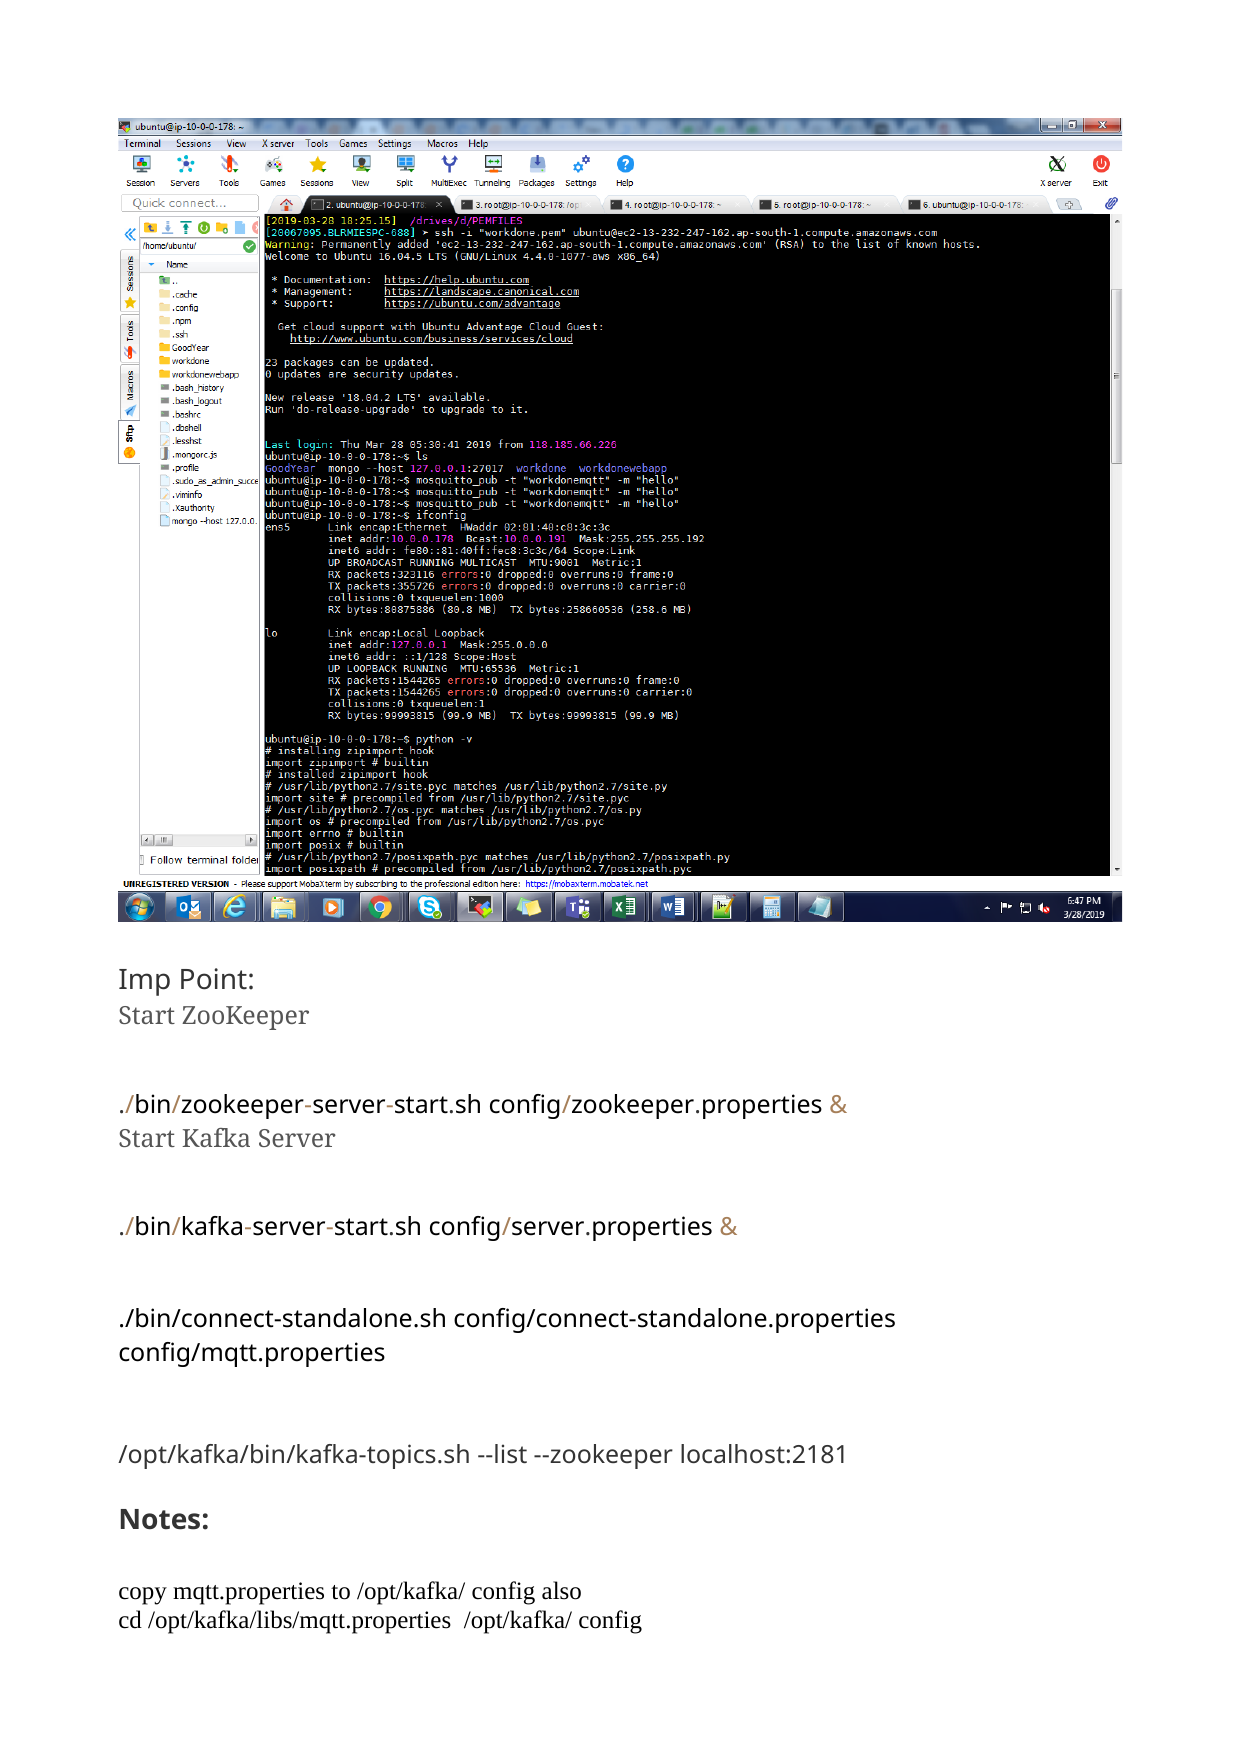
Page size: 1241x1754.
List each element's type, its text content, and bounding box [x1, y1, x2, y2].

text copy mqtt.properties to /opt/kafka/ config also [118, 1576, 1122, 1605]
text Start Kafka Server [118, 1121, 1122, 1154]
text Imp Point: [118, 959, 1122, 998]
text Start ZooKeeper [118, 998, 1122, 1032]
picture [118, 118, 1123, 922]
text Notes: [118, 1500, 1122, 1538]
text ./bin/kafka-server-start.sh config/server.properties & [118, 1209, 1122, 1243]
text ./bin/zookeeper-server-start.sh config/zookeeper.properties & [118, 1086, 1122, 1121]
text ./bin/connect-standalone.sh config/connect-standalone.properties config/mqtt.properties [118, 1301, 1122, 1369]
text /opt/kafka/bin/kafka-topics.sh --list --zookeeper localhost:2181 [118, 1437, 1122, 1471]
text cd /opt/kafka/libs/mqtt.properties /opt/kafka/ config [118, 1605, 1122, 1634]
